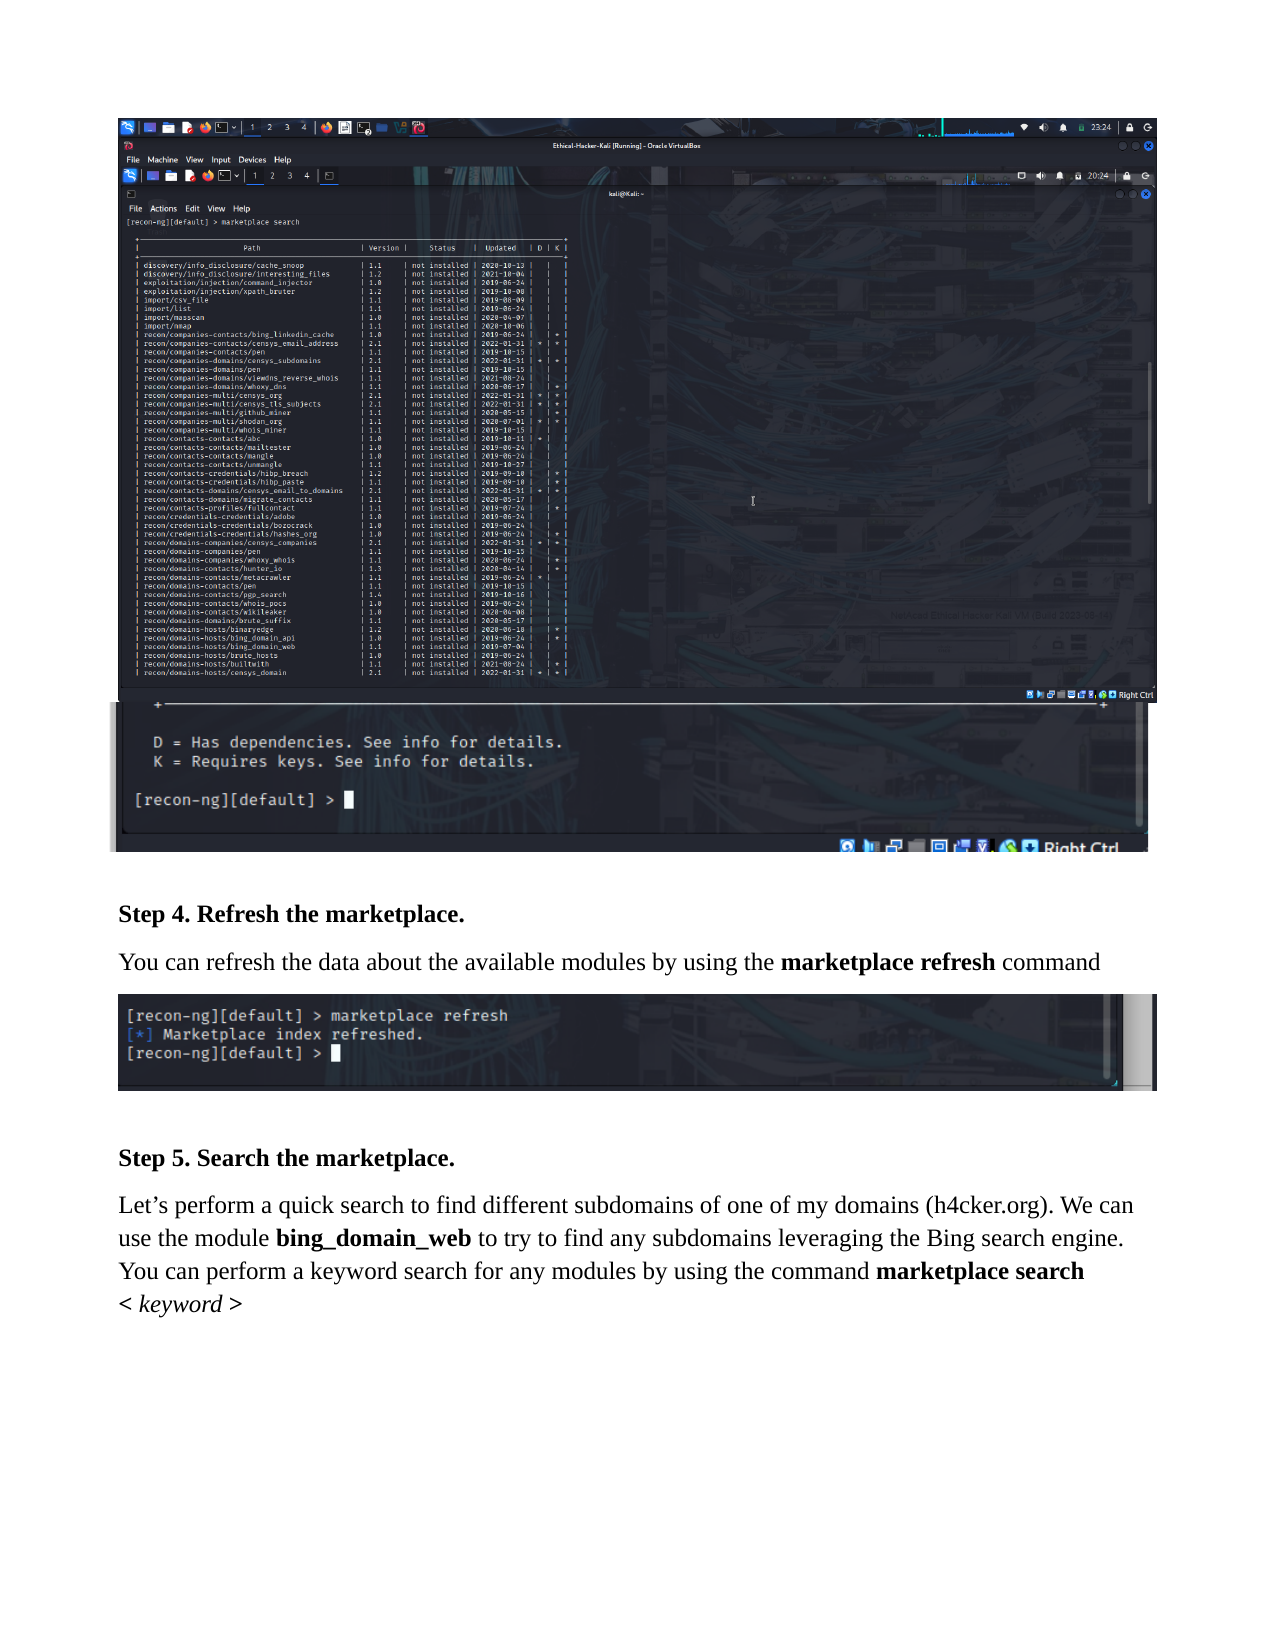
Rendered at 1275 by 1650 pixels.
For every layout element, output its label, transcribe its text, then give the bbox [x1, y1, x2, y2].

text Step 4. Refresh the marketplace. [118, 899, 1157, 928]
picture [118, 994, 1157, 1091]
text You can refresh the data about the available modules by using the marketplace refresh command [118, 947, 1157, 975]
picture [109, 118, 1157, 852]
text Let’s perform a quick search to find different subdomains of one of my domains (h4cker.org). We can use the module bing_domain_web to try to find any subdomains leveraging the Bing search engine. You can perform a keyword search for any modules by using the command marketplace search < keyword > [118, 1190, 1157, 1318]
text Step 5. Search the marketplace. [118, 1143, 1157, 1171]
